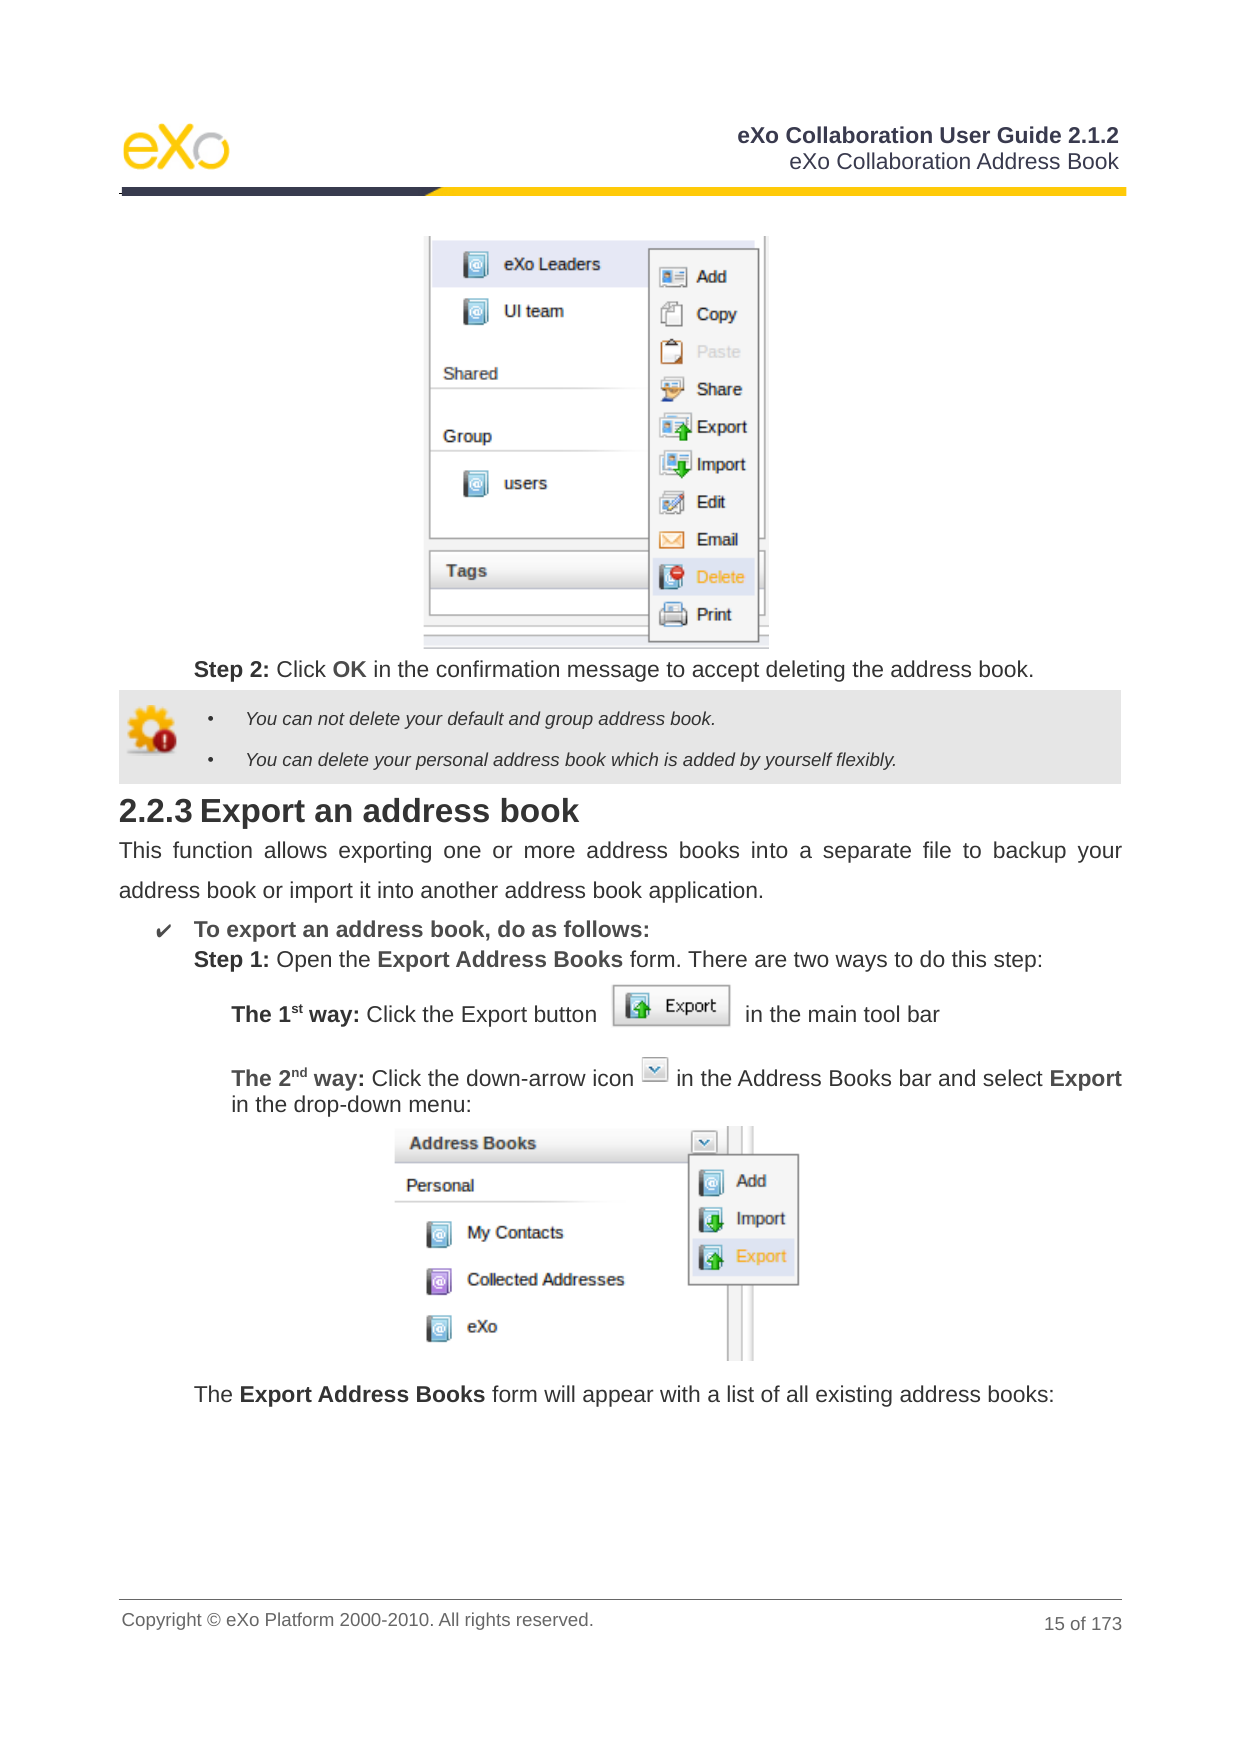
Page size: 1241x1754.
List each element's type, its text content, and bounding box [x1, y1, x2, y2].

picture [121, 187, 1127, 196]
list The Export Address Books form will appear with a list of all existing address books: [156, 1125, 1122, 1408]
picture [610, 982, 732, 1028]
picture [641, 1057, 669, 1082]
list Step 1: Open the Export Address Books form. There are two ways to do this step: [156, 946, 1122, 972]
list Step 2: Click OK in the confirmation message to accept deleting the address book. [156, 223, 1122, 683]
text This function allows exporting one or more address books into a separate file to backup your address book or import it into another address book application. [118, 837, 1122, 903]
list The 1st way: Click the Export button in the main tool bar [193, 975, 1122, 1035]
list The 2nd way: Click the down-arrow iconin the Address Books bar and select Export in the drop-down menu: [193, 1050, 1122, 1118]
table_header [119, 690, 164, 784]
picture [394, 1126, 876, 1361]
list To export an address book, do as follows: [156, 916, 1122, 943]
table_header You can not delete your default and group address book. You can delete your personal address book which is added by yourself flexibly. [164, 690, 1121, 784]
picture [423, 236, 769, 649]
picture [126, 705, 177, 756]
picture [123, 123, 230, 170]
subtitle Export an address book [118, 791, 1122, 830]
